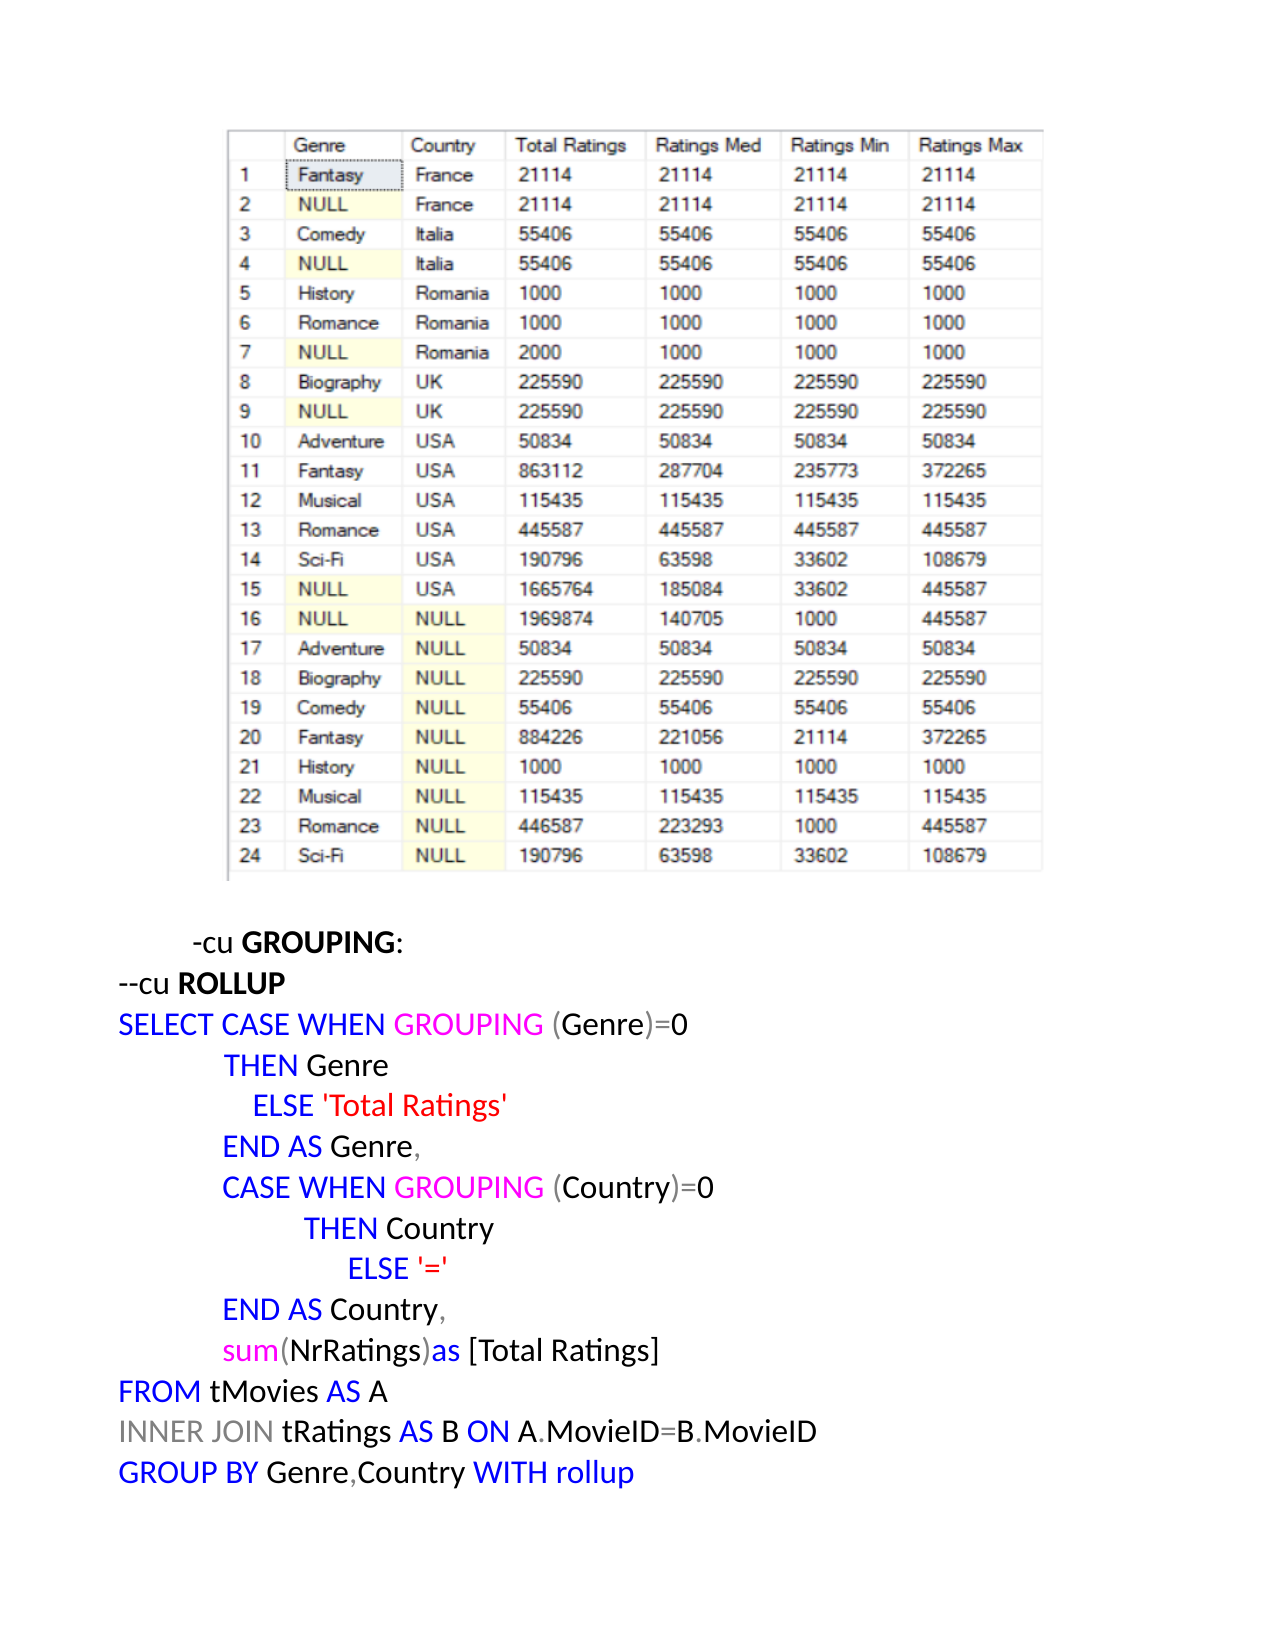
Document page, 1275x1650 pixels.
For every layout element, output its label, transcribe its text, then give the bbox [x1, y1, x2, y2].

text CASE WHEN GROUPING (Country)=0 [118, 1166, 1157, 1207]
text INNER JOIN tRatings AS B ON A.MovieID=B.MovieID [118, 1410, 1157, 1451]
text ELSE '=' [118, 1247, 1157, 1288]
text THEN Country [118, 1207, 1157, 1247]
text END AS Genre, [118, 1125, 1157, 1166]
text sum(NrRatings)as [Total Ratings] [118, 1329, 1157, 1369]
text END AS Country, [118, 1288, 1157, 1329]
text GROUP BY Genre,Country WITH rollup [118, 1451, 1157, 1492]
text ELSE 'Total Ratings' [118, 1084, 1157, 1125]
text FROM tMovies AS A [118, 1369, 1157, 1410]
text SELECT CASE WHEN GROUPING (Genre)=0 [118, 1003, 1157, 1044]
text -cu GROUPING: [118, 922, 1157, 962]
picture [222, 129, 1044, 881]
text THEN Genre [118, 1044, 1157, 1084]
text --cu ROLLUP [118, 962, 1157, 1003]
